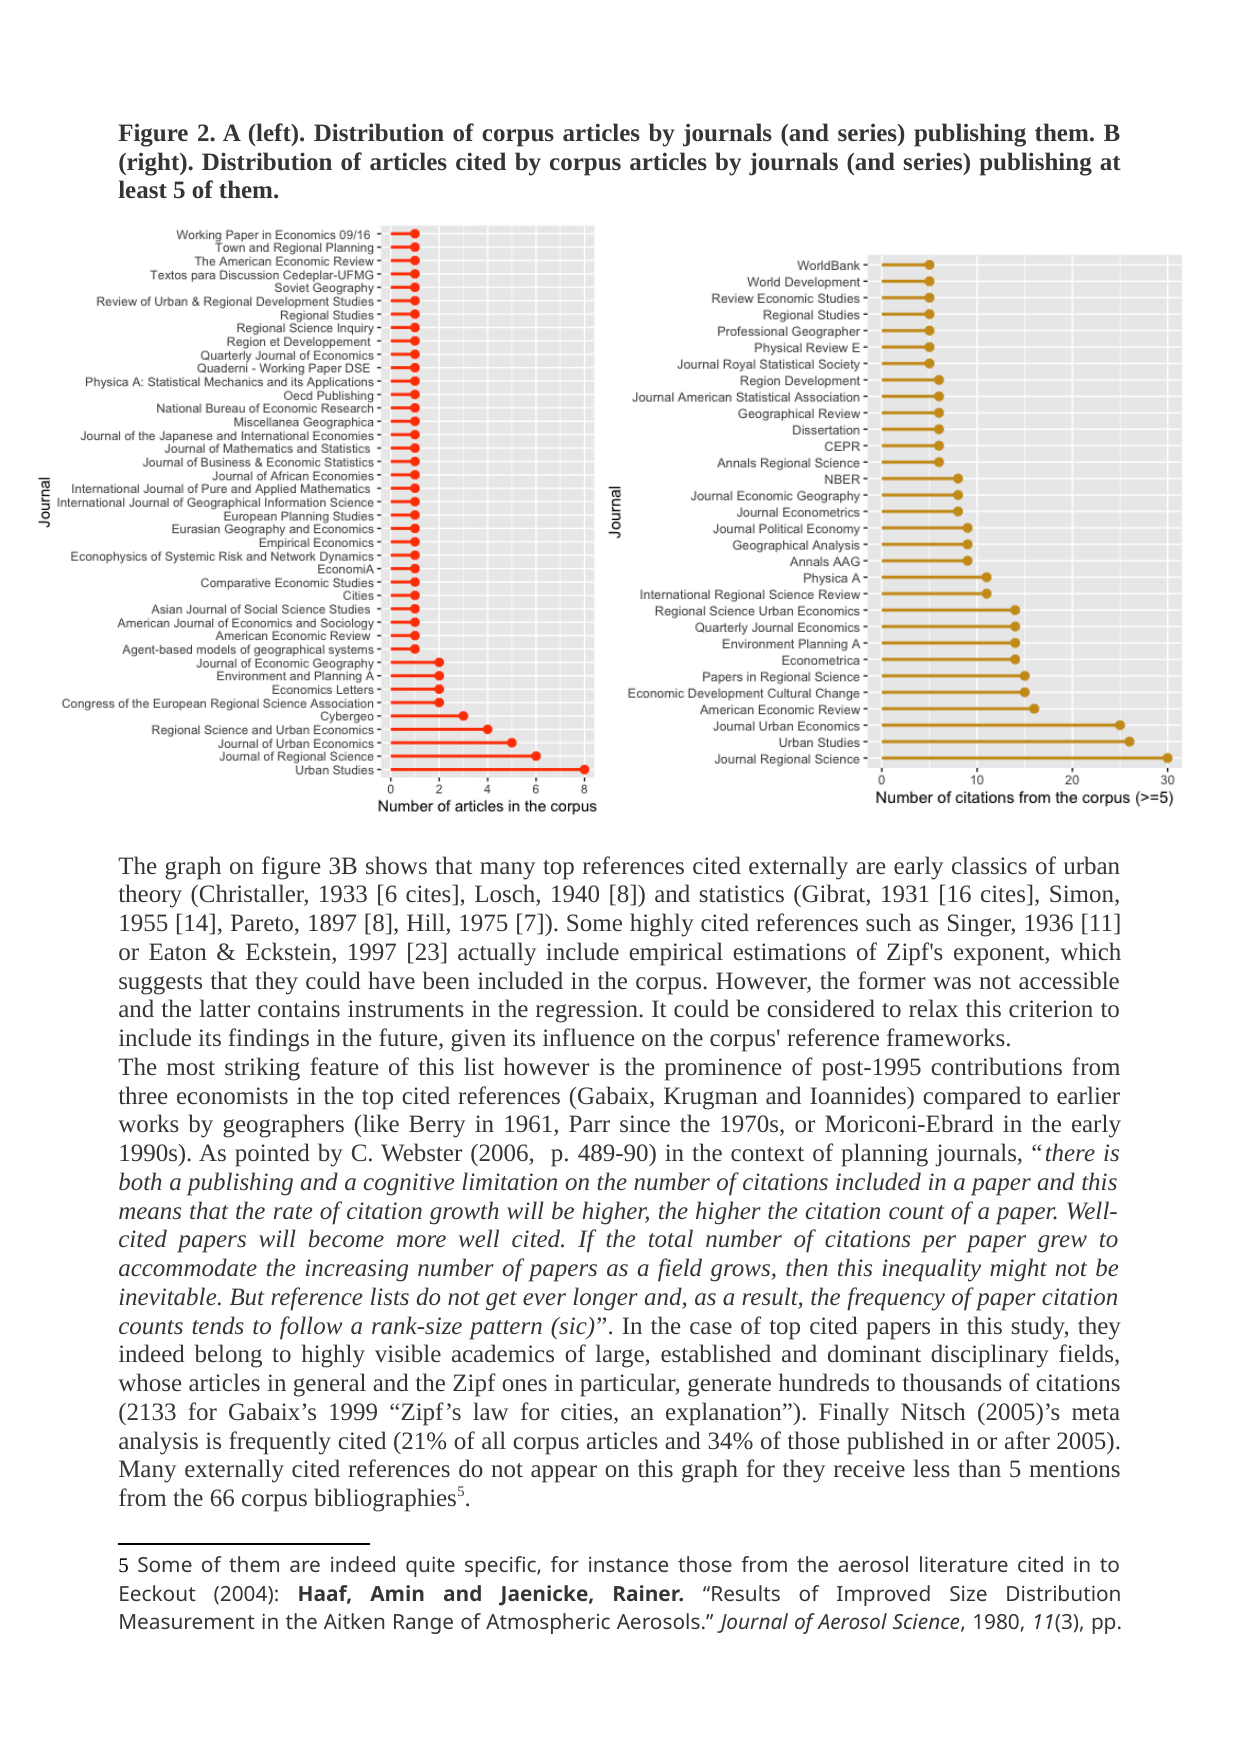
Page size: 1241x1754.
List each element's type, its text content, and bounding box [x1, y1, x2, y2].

text Figure 2. A (left). Distribution of corpus articles by journals (and series) publishing them. B (right). Distribution of articles cited by corpus articles by journals (and series) publishing at least 5 of them. [118, 118, 1122, 204]
text The graph on figure 3B shows that many top references cited externally are early classics of urban theory (Christaller, 1933 [6 cites], Losch, 1940 [8]) and statistics (Gibrat, 1931 [16 cites], Simon, 1955 [14], Pareto, 1897 [8], Hill, 1975 [7]). Some highly cited references such as Singer, 1936 [11] or Eaton & Eckstein, 1997 [23] actually include empirical estimations of Zipf's exponent, which suggests that they could have been included in the corpus. However, the former was not accessible and the latter contains instruments in the regression. It could be considered to relax this criterion to include its findings in the future, given its influence on the corpus' reference frameworks. [118, 851, 1122, 1052]
text Some of them are indeed quite specific, for instance those from the aerosol literature cited in to Eeckout (2004): Haaf, Amin and Jaenicke, Rainer. “Results of Improved Size Distribution Measurement in the Aitken Range of Atmospheric Aerosols.” Journal of Aerosol Science, 1980, 11(3), pp. [118, 1551, 1122, 1636]
picture [31, 218, 1189, 822]
text The most striking feature of this list however is the prominence of post-1995 contributions from three economists in the top cited references (Gabaix, Krugman and Ioannides) compared to earlier works by geographers (like Berry in 1961, Parr since the 1970s, or Moriconi-Ebrard in the early 1990s). As pointed by C. Webster (2006, p. 489-90) in the context of planning journals, “there is both a publishing and a cognitive limitation on the number of citations included in a paper and this means that the rate of citation growth will be higher, the higher the citation count of a paper. Well-cited papers will become more well cited. If the total number of citations per paper grew to accommodate the increasing number of papers as a field grows, then this inequality might not be inevitable. But reference lists do not get ever longer and, as a result, the frequency of paper citation counts tends to follow a rank-size pattern (sic)”. In the case of top cited papers in this study, they indeed belong to highly visible academics of large, established and dominant disciplinary fields, whose articles in general and the Zipf ones in particular, generate hundreds to thousands of citations (2133 for Gabaix’s 1999 “Zipf’s law for cities, an explanation”). Finally Nitsch (2005)’s meta analysis is frequently cited (21% of all corpus articles and 34% of those published in or after 2005). Many externally cited references do not appear on this graph for they receive less than 5 mentions from the 66 corpus bibliographies. [118, 1052, 1122, 1512]
